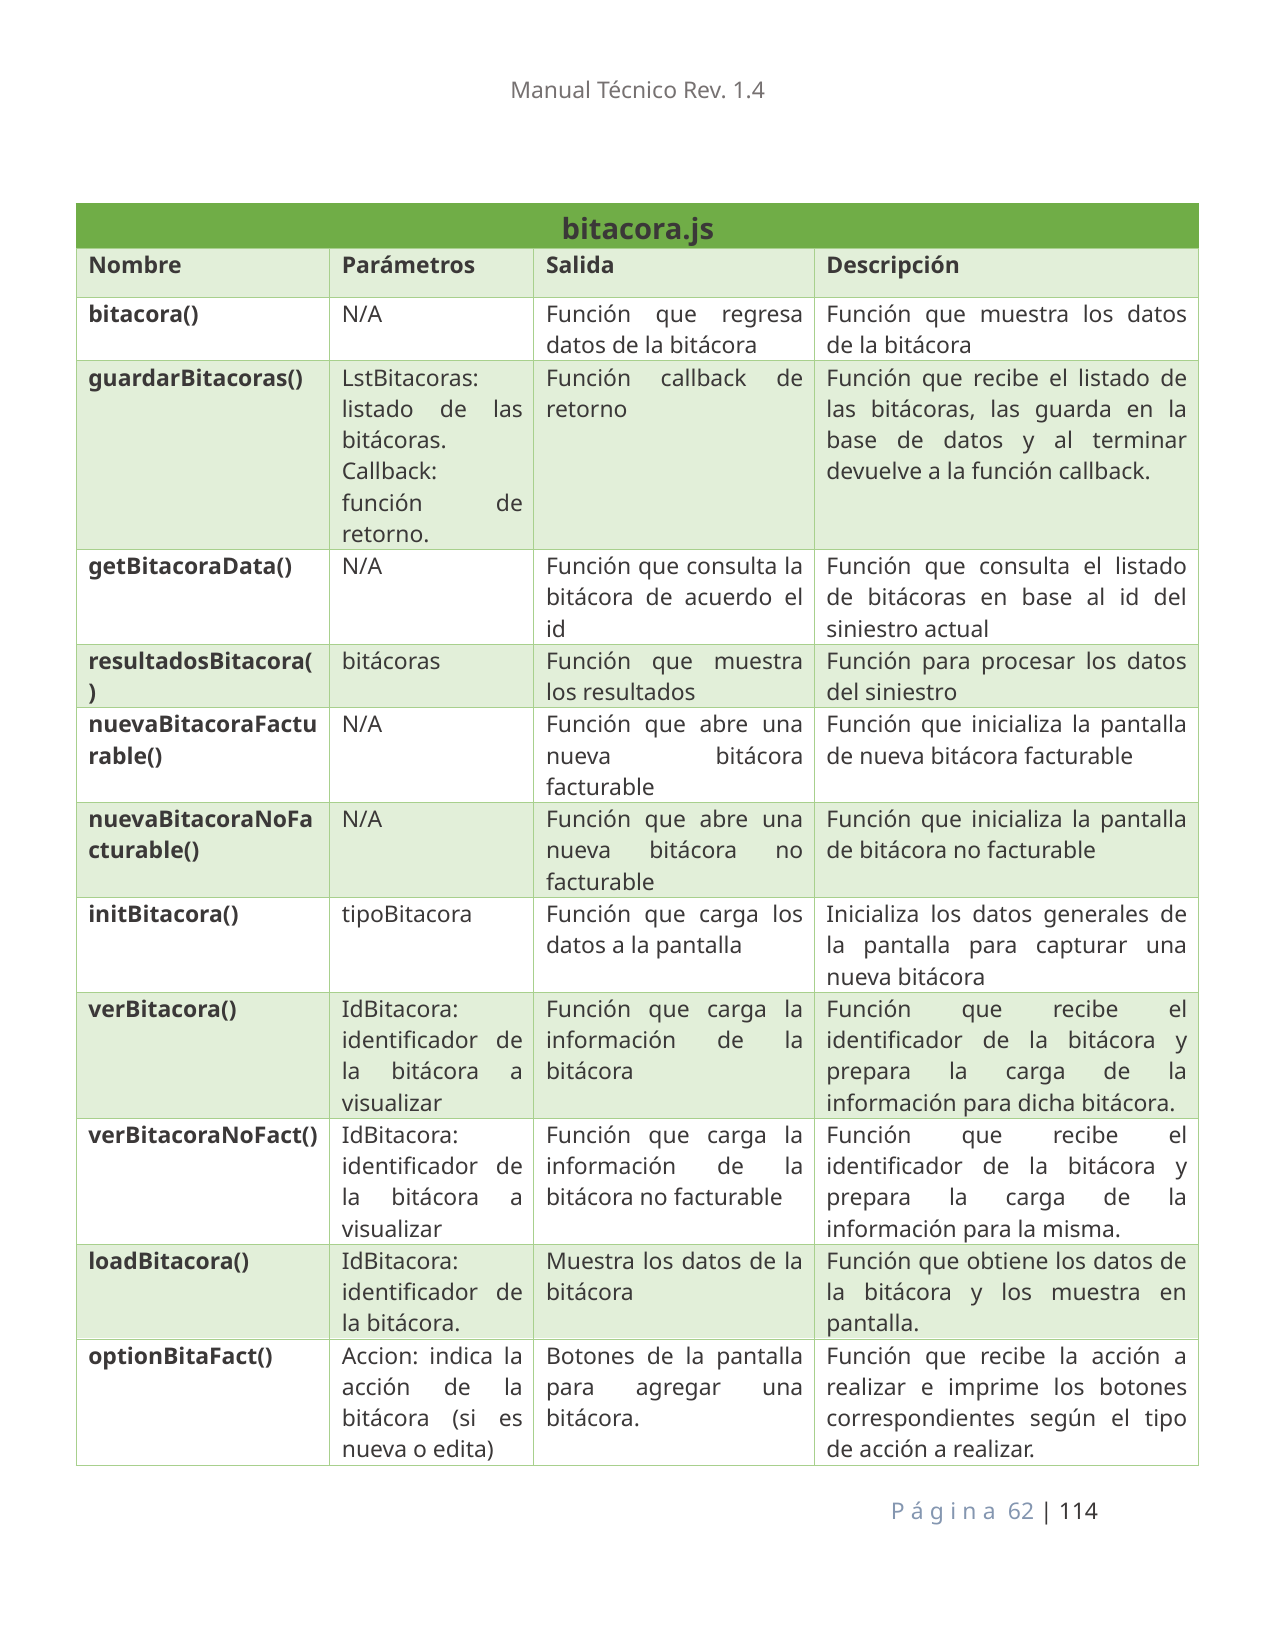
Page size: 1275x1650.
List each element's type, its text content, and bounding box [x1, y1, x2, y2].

table_cell IdBitacora: identificador de la bitácora a visualizar [330, 993, 533, 1118]
table_cell optionBitaFact() [77, 1340, 329, 1464]
table_cell nuevaBitacoraNoFacturable() [77, 803, 329, 897]
table_cell Función que recibe el identificador de la bitácora y prepara la carga de la información para la misma. [815, 1119, 1198, 1244]
table_cell LstBitacoras: listado de las bitácoras. Callback: función de retorno. [330, 361, 533, 549]
table_cell Función que consulta la bitácora de acuerdo el id [534, 550, 814, 644]
table_cell Función callback de retorno [534, 361, 814, 549]
table_cell Botones de la pantalla para agregar una bitácora. [534, 1340, 814, 1464]
table_cell Nombre [77, 249, 329, 297]
table_cell Muestra los datos de la bitácora [534, 1245, 814, 1338]
table_cell Función para procesar los datos del siniestro [815, 645, 1198, 707]
table_cell Función que abre una nueva bitácora no facturable [534, 803, 814, 897]
table_cell Función que carga la información de la bitácora no facturable [534, 1119, 814, 1244]
table_cell Función que muestra los datos de la bitácora [815, 298, 1198, 360]
table_cell guardarBitacoras() [77, 361, 329, 549]
table_cell bitácoras [330, 645, 533, 707]
table_cell getBitacoraData() [77, 550, 329, 644]
table_cell N/A [330, 298, 533, 360]
table_cell Función que regresa datos de la bitácora [534, 298, 814, 360]
table_cell Función que recibe el listado de las bitácoras, las guarda en la base de datos y al terminar devuelve a la función callback. [815, 361, 1198, 549]
table_cell N/A [330, 708, 533, 802]
table_cell Función que inicializa la pantalla de nueva bitácora facturable [815, 708, 1198, 802]
table_cell Salida [534, 249, 814, 297]
table_cell Descripción [815, 249, 1198, 297]
table_cell verBitacoraNoFact() [77, 1119, 329, 1244]
table_cell Función que inicializa la pantalla de bitácora no facturable [815, 803, 1198, 897]
table_cell tipoBitacora [330, 898, 533, 992]
table_cell Función que recibe la acción a realizar e imprime los botones correspondientes según el tipo de acción a realizar. [815, 1340, 1198, 1464]
table_cell initBitacora() [77, 898, 329, 992]
table_cell N/A [330, 803, 533, 897]
table_cell resultadosBitacora() [77, 645, 329, 707]
table_cell IdBitacora: identificador de la bitácora a visualizar [330, 1119, 533, 1244]
table_cell Accion: indica la acción de la bitácora (si es nueva o edita) [330, 1340, 533, 1464]
table_cell Función que consulta el listado de bitácoras en base al id del siniestro actual [815, 550, 1198, 644]
table_cell IdBitacora: identificador de la bitácora. [330, 1245, 533, 1338]
table_cell Parámetros [330, 249, 533, 297]
table_cell Función que muestra los resultados [534, 645, 814, 707]
table_cell Inicializa los datos generales de la pantalla para capturar una nueva bitácora [815, 898, 1198, 992]
table_cell Función que abre una nueva bitácora facturable [534, 708, 814, 802]
table_cell Función que recibe el identificador de la bitácora y prepara la carga de la información para dicha bitácora. [815, 993, 1198, 1118]
table_header bitacora.js [77, 204, 1198, 248]
table_cell verBitacora() [77, 993, 329, 1118]
table_cell loadBitacora() [77, 1245, 329, 1338]
table_cell N/A [330, 550, 533, 644]
table_cell Función que carga los datos a la pantalla [534, 898, 814, 992]
table_cell nuevaBitacoraFacturable() [77, 708, 329, 802]
table_cell Función que carga la información de la bitácora [534, 993, 814, 1118]
table_cell Función que obtiene los datos de la bitácora y los muestra en pantalla. [815, 1245, 1198, 1338]
table_cell bitacora() [77, 298, 329, 360]
